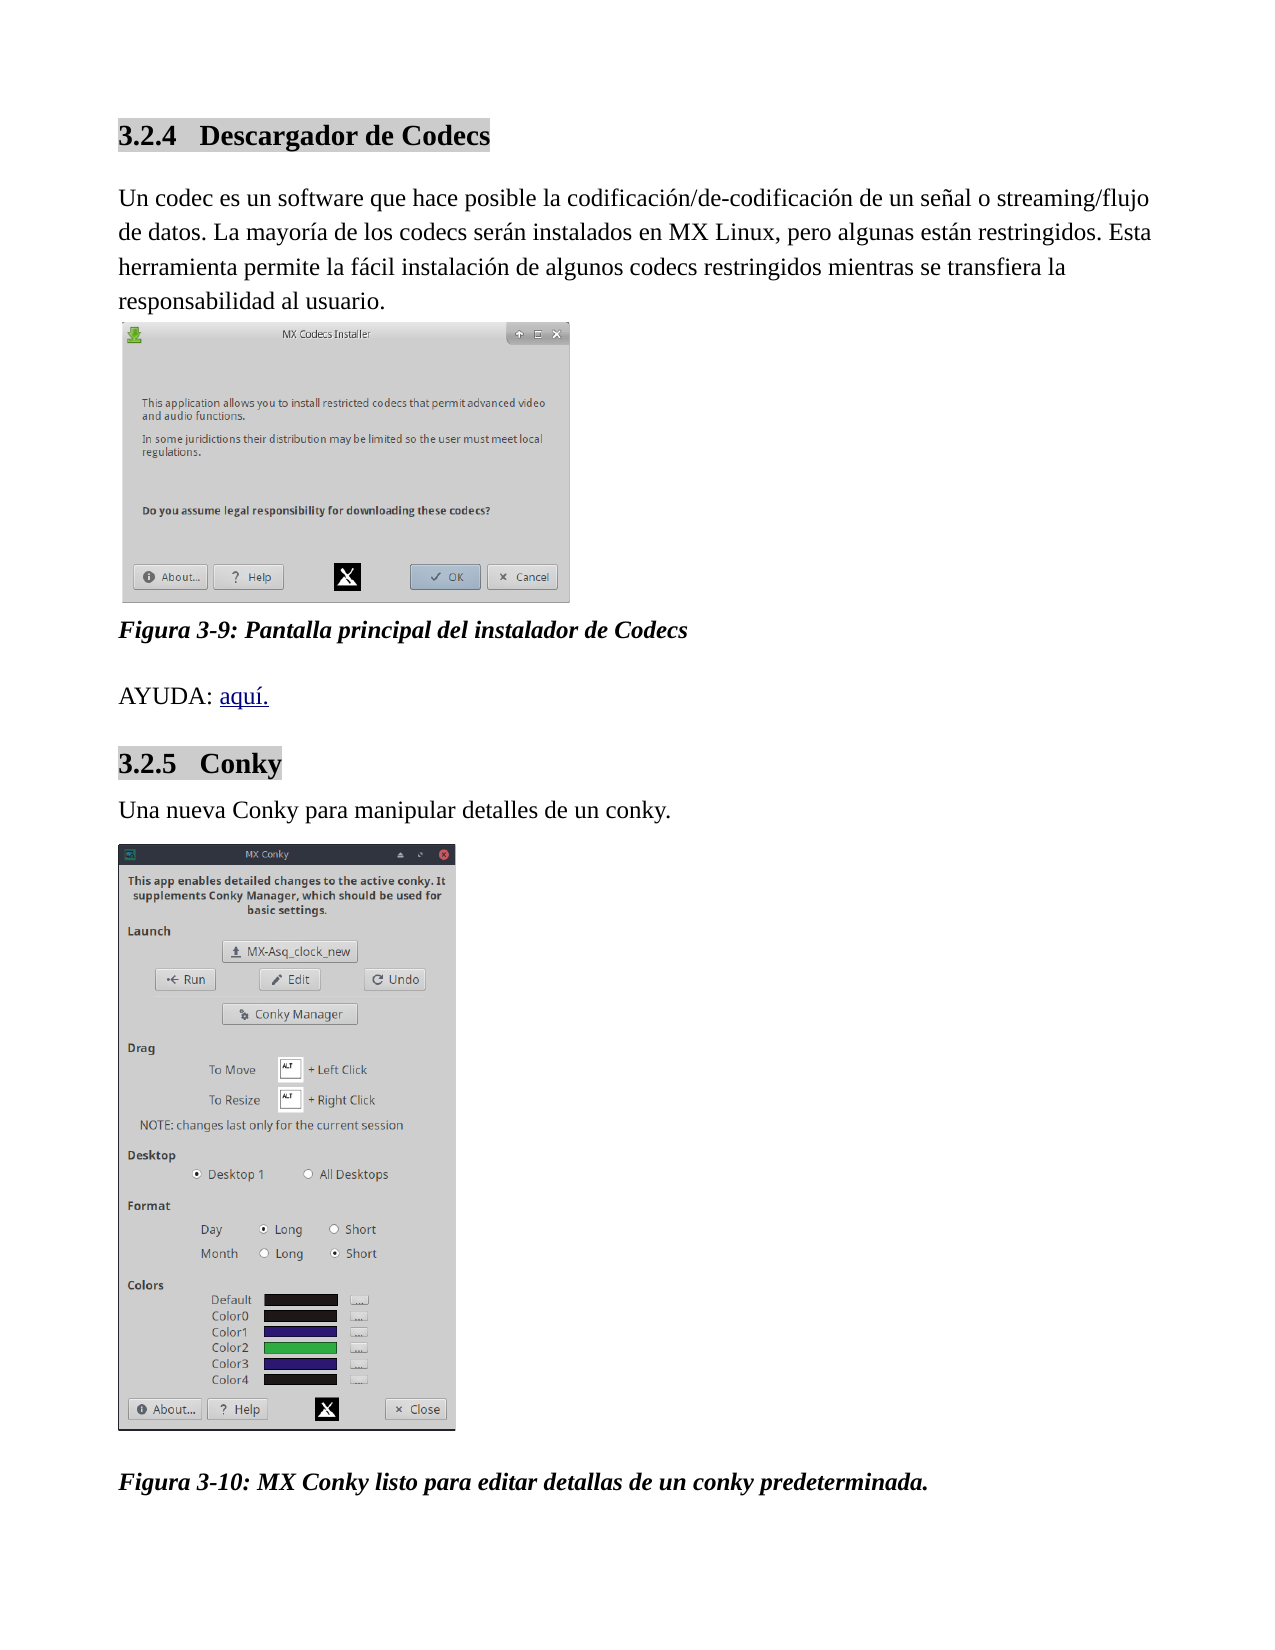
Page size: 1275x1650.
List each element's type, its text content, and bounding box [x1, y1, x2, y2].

subtitle 3.2.4 Descargador de Codecs [490, 118, 1157, 152]
text Figura 3-9: Pantalla principal del instalador de Codecs [118, 615, 1157, 644]
text AYUDA: aquí. [118, 681, 1157, 709]
picture [122, 322, 570, 603]
text Figura 3-10: MX Conky listo para editar detallas de un conky predeterminada. [118, 1467, 1157, 1495]
text Un codec es un software que hace posible la codificación/de-codificación de un señal o streaming/flujo de datos. La mayoría de los codecs serán instalados en MX Linux, pero algunas están restringidos. Esta herramienta permite la fácil instalación de algunos codecs restringidos mientras se transfiera la responsabilidad al usuario. [118, 183, 1157, 315]
text Una nueva Conky para manipular detalles de un conky. [118, 796, 1157, 824]
picture [118, 844, 456, 1431]
subtitle 3.2.5 Conky [282, 746, 1157, 780]
